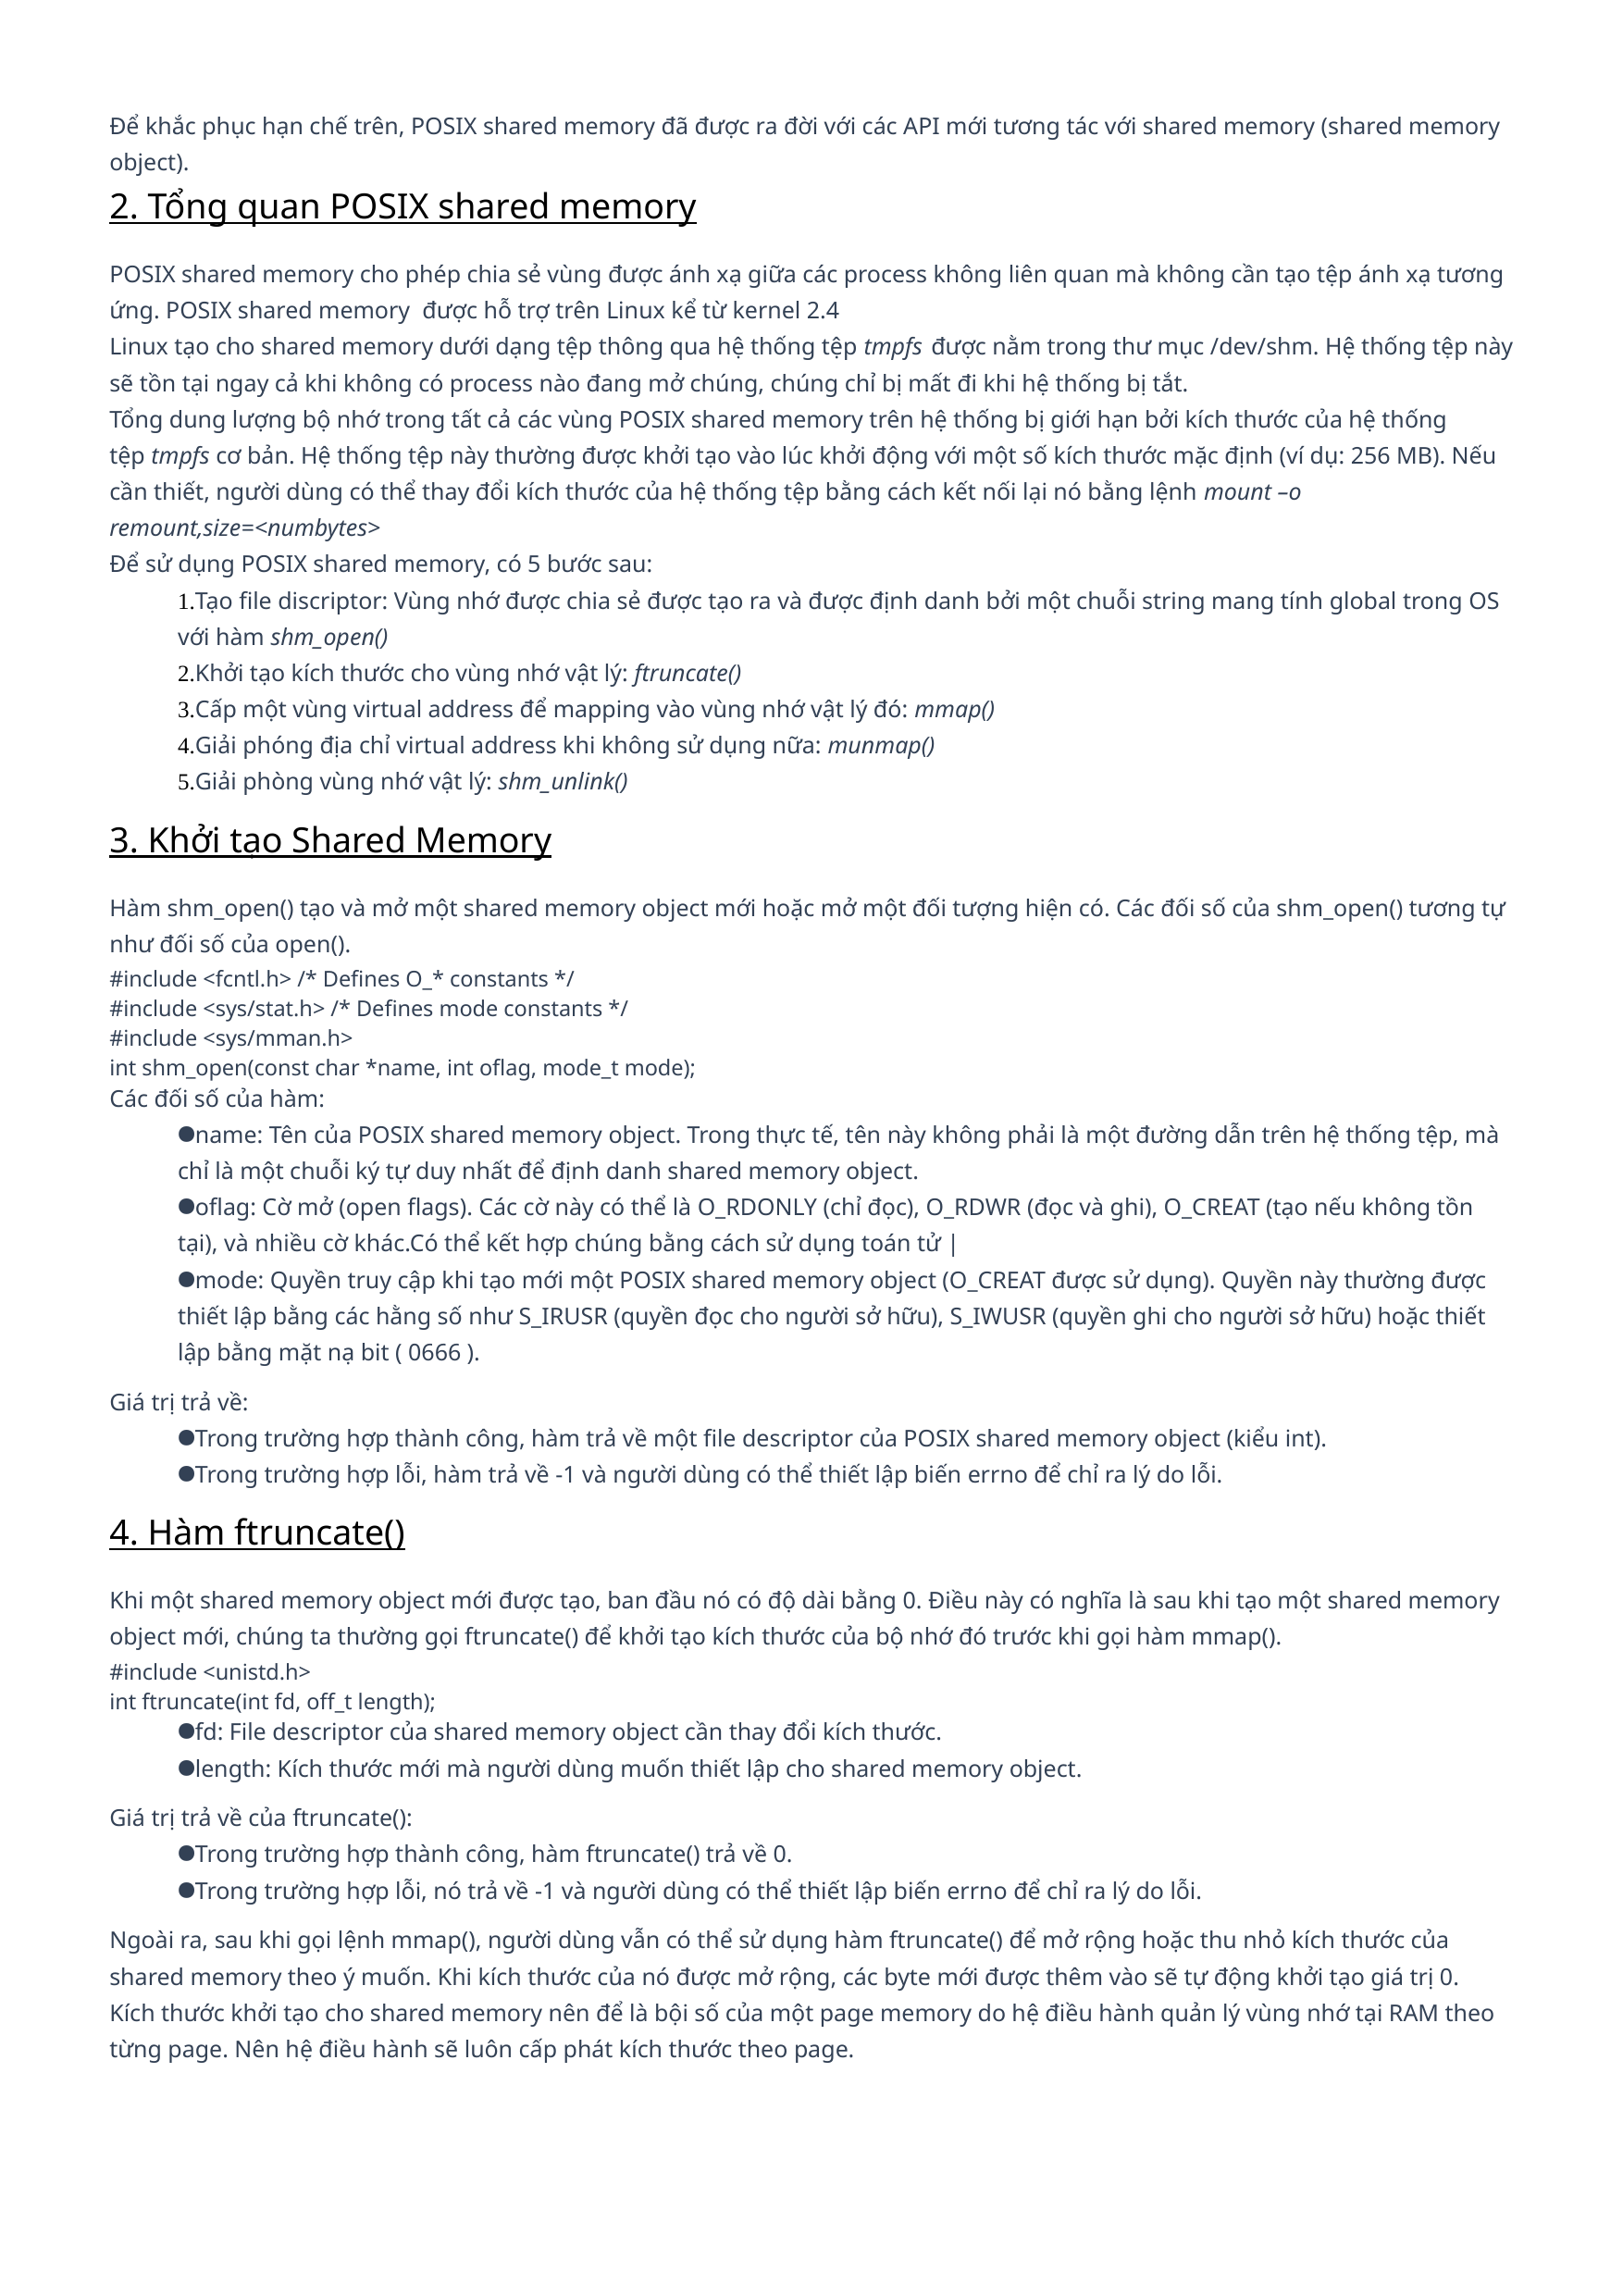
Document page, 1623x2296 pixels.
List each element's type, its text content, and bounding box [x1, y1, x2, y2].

text Tổng dung lượng bộ nhớ trong tất cả các vùng POSIX shared memory trên hệ thống bị giới hạn bởi kích thước của hệ thống tệp tmpfs cơ bản. Hệ thống tệp này thường được khởi tạo vào lúc khởi động với một số kích thước mặc định (ví dụ: 256 MB). Nếu cần thiết, người dùng có thể thay đổi kích thước của hệ thống tệp bằng cách kết nối lại nó bằng lệnh mount –o remount,size=<numbytes> [109, 403, 1514, 543]
text Để khắc phục hạn chế trên, POSIX shared memory đã được ra đời với các API mới tương tác với shared memory (shared memory object). [109, 109, 1514, 177]
list Trong trường hợp lỗi, hàm trả về -1 và người dùng có thể thiết lập biến errno để chỉ ra lý do lỗi. [109, 1458, 1514, 1490]
text #include <fcntl.h> /* Defines O_* constants */ [109, 963, 1514, 993]
text Khi một shared memory object mới được tạo, ban đầu nó có độ dài bằng 0. Điều này có nghĩa là sau khi tạo một shared memory object mới, chúng ta thường gọi ftruncate() để khởi tạo kích thước của bộ nhớ đó trước khi gọi hàm mmap(). [109, 1584, 1514, 1652]
text POSIX shared memory cho phép chia sẻ vùng được ánh xạ giữa các process không liên quan mà không cần tạo tệp ánh xạ tương ứng. POSIX shared memory được hỗ trợ trên Linux kể từ kernel 2.4 [109, 258, 1514, 326]
text Để sử dụng POSIX shared memory, có 5 bước sau: [109, 548, 1514, 579]
text #include <unistd.h> [109, 1657, 1514, 1686]
list oflag: Cờ mở (open flags). Các cờ này có thể là O_RDONLY (chỉ đọc), O_RDWR (đọc và ghi), O_CREAT (tạo nếu không tồn tại), và nhiều cờ khác.Có thể kết hợp chúng bằng cách sử dụng toán tử | [109, 1191, 1514, 1259]
text Hàm shm_open() tạo và mở một shared memory object mới hoặc mở một đối tượng hiện có. Các đối số của shm_open() tương tự như đối số của open(). [109, 891, 1514, 959]
subtitle 2. Tổng quan POSIX shared memory [109, 181, 1514, 229]
list Trong trường hợp lỗi, nó trả về -1 và người dùng có thể thiết lập biến errno để chỉ ra lý do lỗi. [109, 1874, 1514, 1905]
text Các đối số của hàm: [109, 1082, 1514, 1113]
list Tạo file discriptor: Vùng nhớ được chia sẻ được tạo ra và được định danh bởi một chuỗi string mang tính global trong OS với hàm shm_open() [109, 584, 1514, 652]
list Giải phóng địa chỉ virtual address khi không sử dụng nữa: munmap() [109, 729, 1514, 761]
text Ngoài ra, sau khi gọi lệnh mmap(), người dùng vẫn có thể sử dụng hàm ftruncate() để mở rộng hoặc thu nhỏ kích thước của shared memory theo ý muốn. Khi kích thước của nó được mở rộng, các byte mới được thêm vào sẽ tự động khởi tạo giá trị 0. [109, 1924, 1514, 1992]
text Giá trị trả về: [109, 1385, 1514, 1417]
list Trong trường hợp thành công, hàm trả về một file descriptor của POSIX shared memory object (kiểu int). [109, 1421, 1514, 1454]
subtitle 4. Hàm ftruncate() [109, 1508, 1514, 1555]
list Trong trường hợp thành công, hàm ftruncate() trả về 0. [109, 1838, 1514, 1869]
text int shm_open(const char *name, int oflag, mode_t mode); [109, 1052, 1514, 1082]
text int ftruncate(int fd, off_t length); [109, 1686, 1514, 1716]
subtitle 3. Khởi tạo Shared Memory [109, 815, 1514, 863]
list Khởi tạo kích thước cho vùng nhớ vật lý: ftruncate() [109, 656, 1514, 689]
text Linux tạo cho shared memory dưới dạng tệp thông qua hệ thống tệp tmpfs được nằm trong thư mục /dev/shm. Hệ thống tệp này sẽ tồn tại ngay cả khi không có process nào đang mở chúng, chúng chỉ bị mất đi khi hệ thống bị tắt. [109, 330, 1514, 398]
text Kích thước khởi tạo cho shared memory nên để là bội số của một page memory do hệ điều hành quản lý vùng nhớ tại RAM theo từng page. Nên hệ điều hành sẽ luôn cấp phát kích thước theo page. [109, 1996, 1514, 2065]
text Giá trị trả về của ftruncate(): [109, 1802, 1514, 1833]
list mode: Quyền truy cập khi tạo mới một POSIX shared memory object (O_CREAT được sử dụng). Quyền này thường được thiết lập bằng các hằng số như S_IRUSR (quyền đọc cho người sở hữu), S_IWUSR (quyền ghi cho người sở hữu) hoặc thiết lập bằng mặt nạ bit ( 0666 ). [109, 1263, 1514, 1368]
list fd: File descriptor của shared memory object cần thay đổi kích thước. [109, 1716, 1514, 1747]
list name: Tên của POSIX shared memory object. Trong thực tế, tên này không phải là một đường dẫn trên hệ thống tệp, mà chỉ là một chuỗi ký tự duy nhất để định danh shared memory object. [109, 1118, 1514, 1186]
list Giải phòng vùng nhớ vật lý: shm_unlink() [109, 765, 1514, 797]
list length: Kích thước mới mà người dùng muốn thiết lập cho shared memory object. [109, 1752, 1514, 1783]
list Cấp một vùng virtual address để mapping vào vùng nhớ vật lý đó: mmap() [109, 693, 1514, 725]
text #include <sys/mman.h> [109, 1023, 1514, 1052]
text #include <sys/stat.h> /* Defines mode constants */ [109, 993, 1514, 1023]
